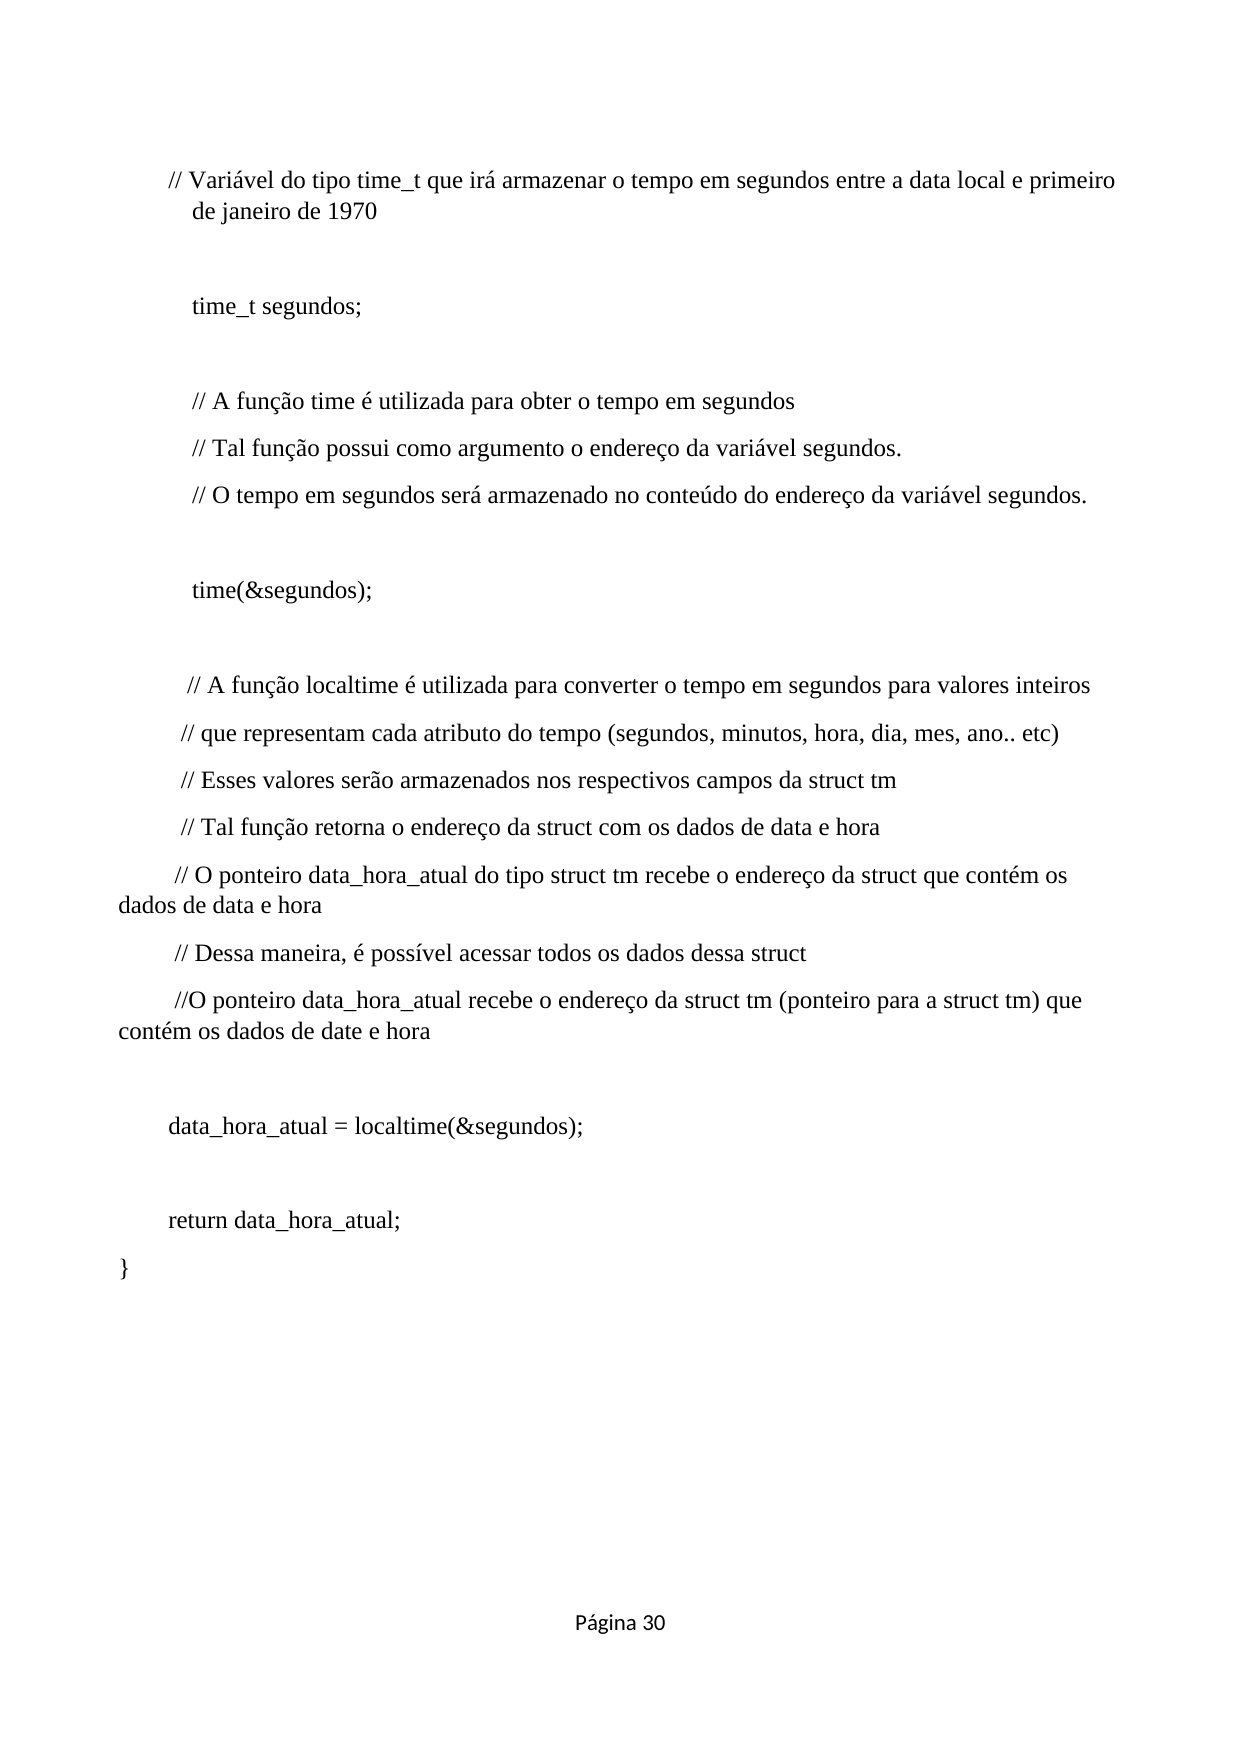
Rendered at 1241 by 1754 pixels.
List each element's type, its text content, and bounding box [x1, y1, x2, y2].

text // Tal função retorna o endereço da struct com os dados de data e hora [118, 812, 1122, 841]
text // Variável do tipo time_t que irá armazenar o tempo em segundos entre a data local e primeiro de janeiro de 1970 [118, 166, 1122, 225]
text data_hora_atual = localtime(&segundos); [118, 1111, 1122, 1139]
text // Dessa maneira, é possível acessar todos os dados dessa struct [118, 938, 1122, 967]
text // A função localtime é utilizada para converter o tempo em segundos para valores inteiros [118, 670, 1122, 699]
text } [118, 1253, 1122, 1282]
text return data_hora_atual; [118, 1206, 1122, 1234]
text // O tempo em segundos será armazenado no conteúdo do endereço da variável segundos. [118, 481, 1122, 509]
text time(&segundos); [118, 575, 1122, 604]
text //O ponteiro data_hora_atual recebe o endereço da struct tm (ponteiro para a struct tm) que contém os dados de date e hora [118, 985, 1122, 1045]
text // O ponteiro data_hora_atual do tipo struct tm recebe o endereço da struct que contém os dados de data e hora [118, 860, 1122, 919]
text // Esses valores serão armazenados nos respectivos campos da struct tm [118, 765, 1122, 794]
text time_t segundos; [118, 291, 1122, 320]
text // Tal função possui como argumento o endereço da variável segundos. [118, 433, 1122, 462]
text // que representam cada atributo do tempo (segundos, minutos, hora, dia, mes, ano.. etc) [118, 718, 1122, 746]
text // A função time é utilizada para obter o tempo em segundos [118, 386, 1122, 414]
